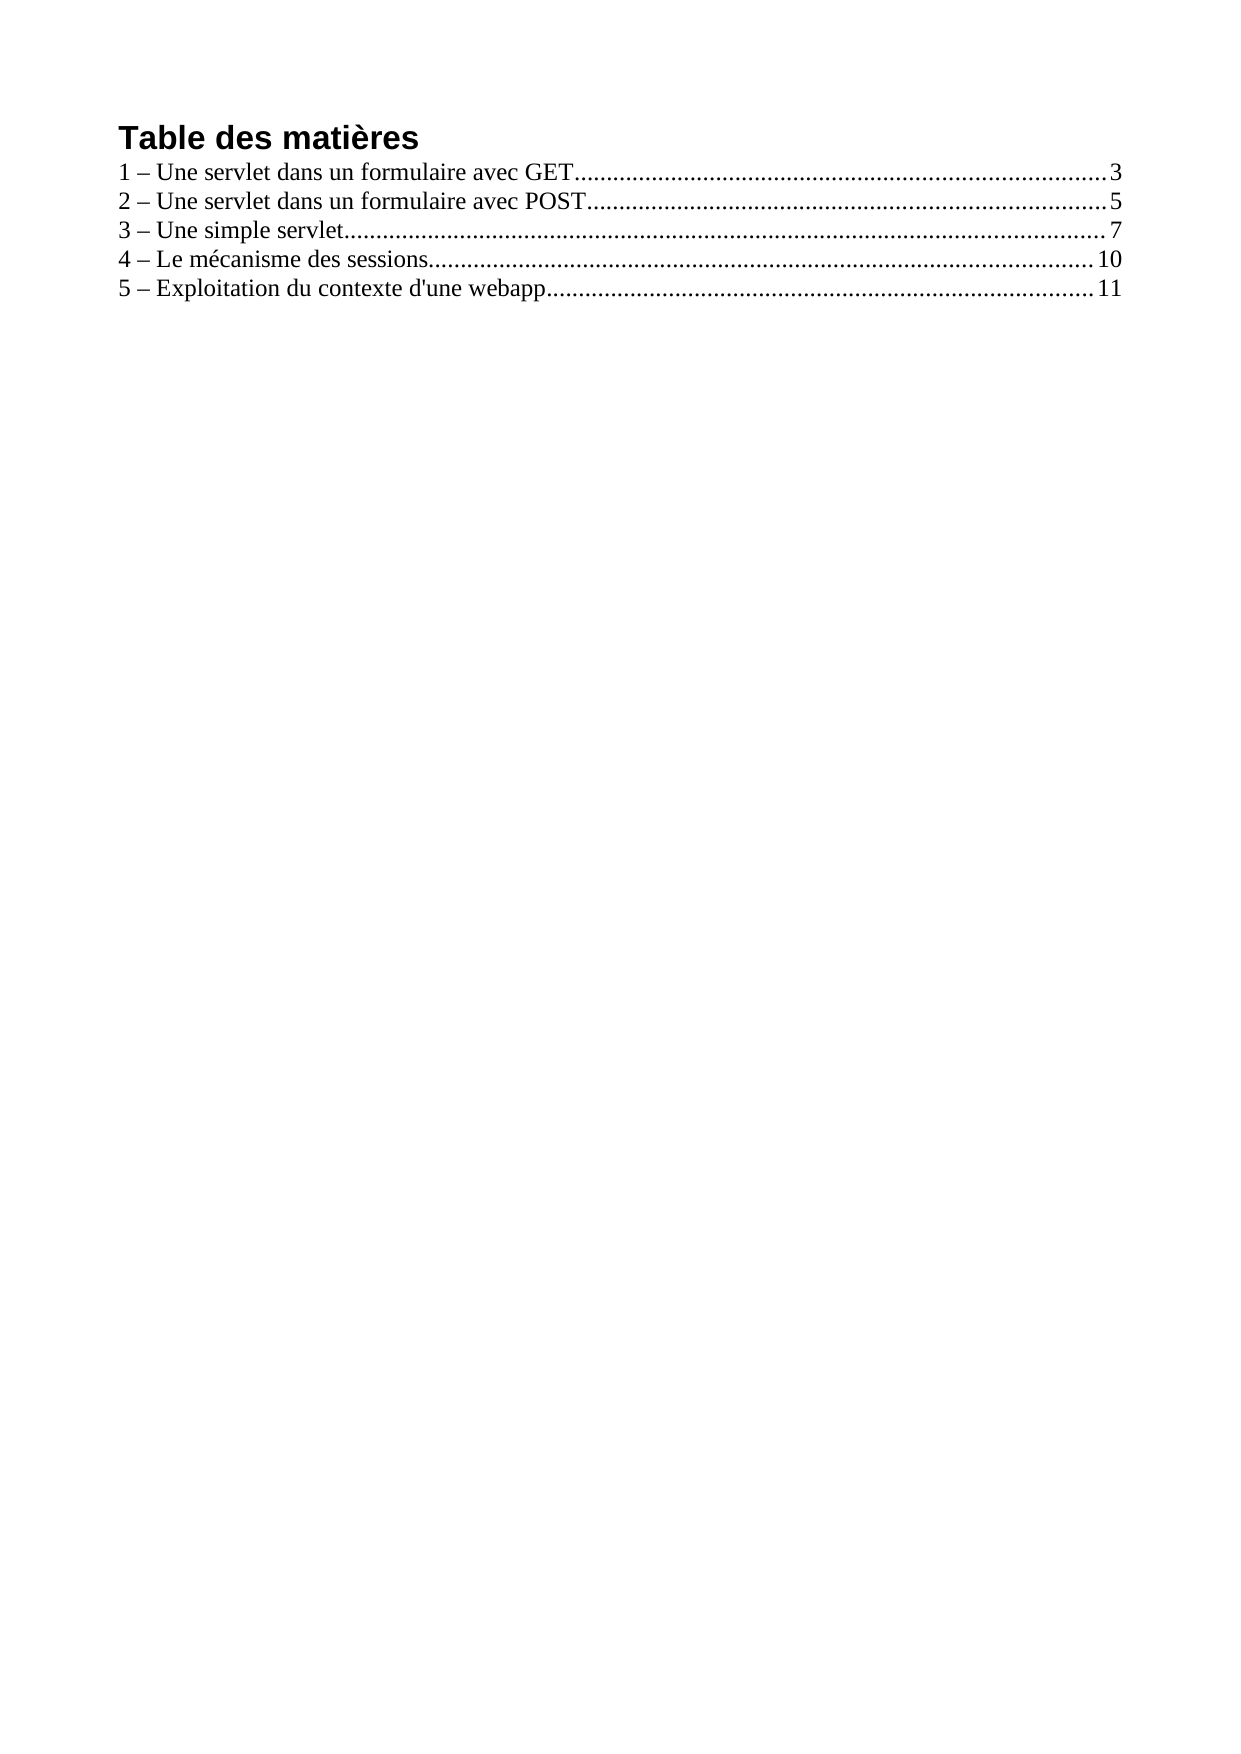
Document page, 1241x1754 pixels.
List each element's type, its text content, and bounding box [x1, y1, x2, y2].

text 1 – Une servlet dans un formulaire avec GET 3 [118, 157, 1122, 186]
text 5 – Exploitation du contexte d'une webapp 11 [118, 273, 1122, 302]
subtitle Table des matières [118, 118, 1122, 157]
text 2 – Une servlet dans un formulaire avec POST 5 [118, 186, 1122, 215]
text 3 – Une simple servlet 7 [118, 215, 1122, 244]
text 4 – Le mécanisme des sessions 10 [118, 244, 1122, 273]
